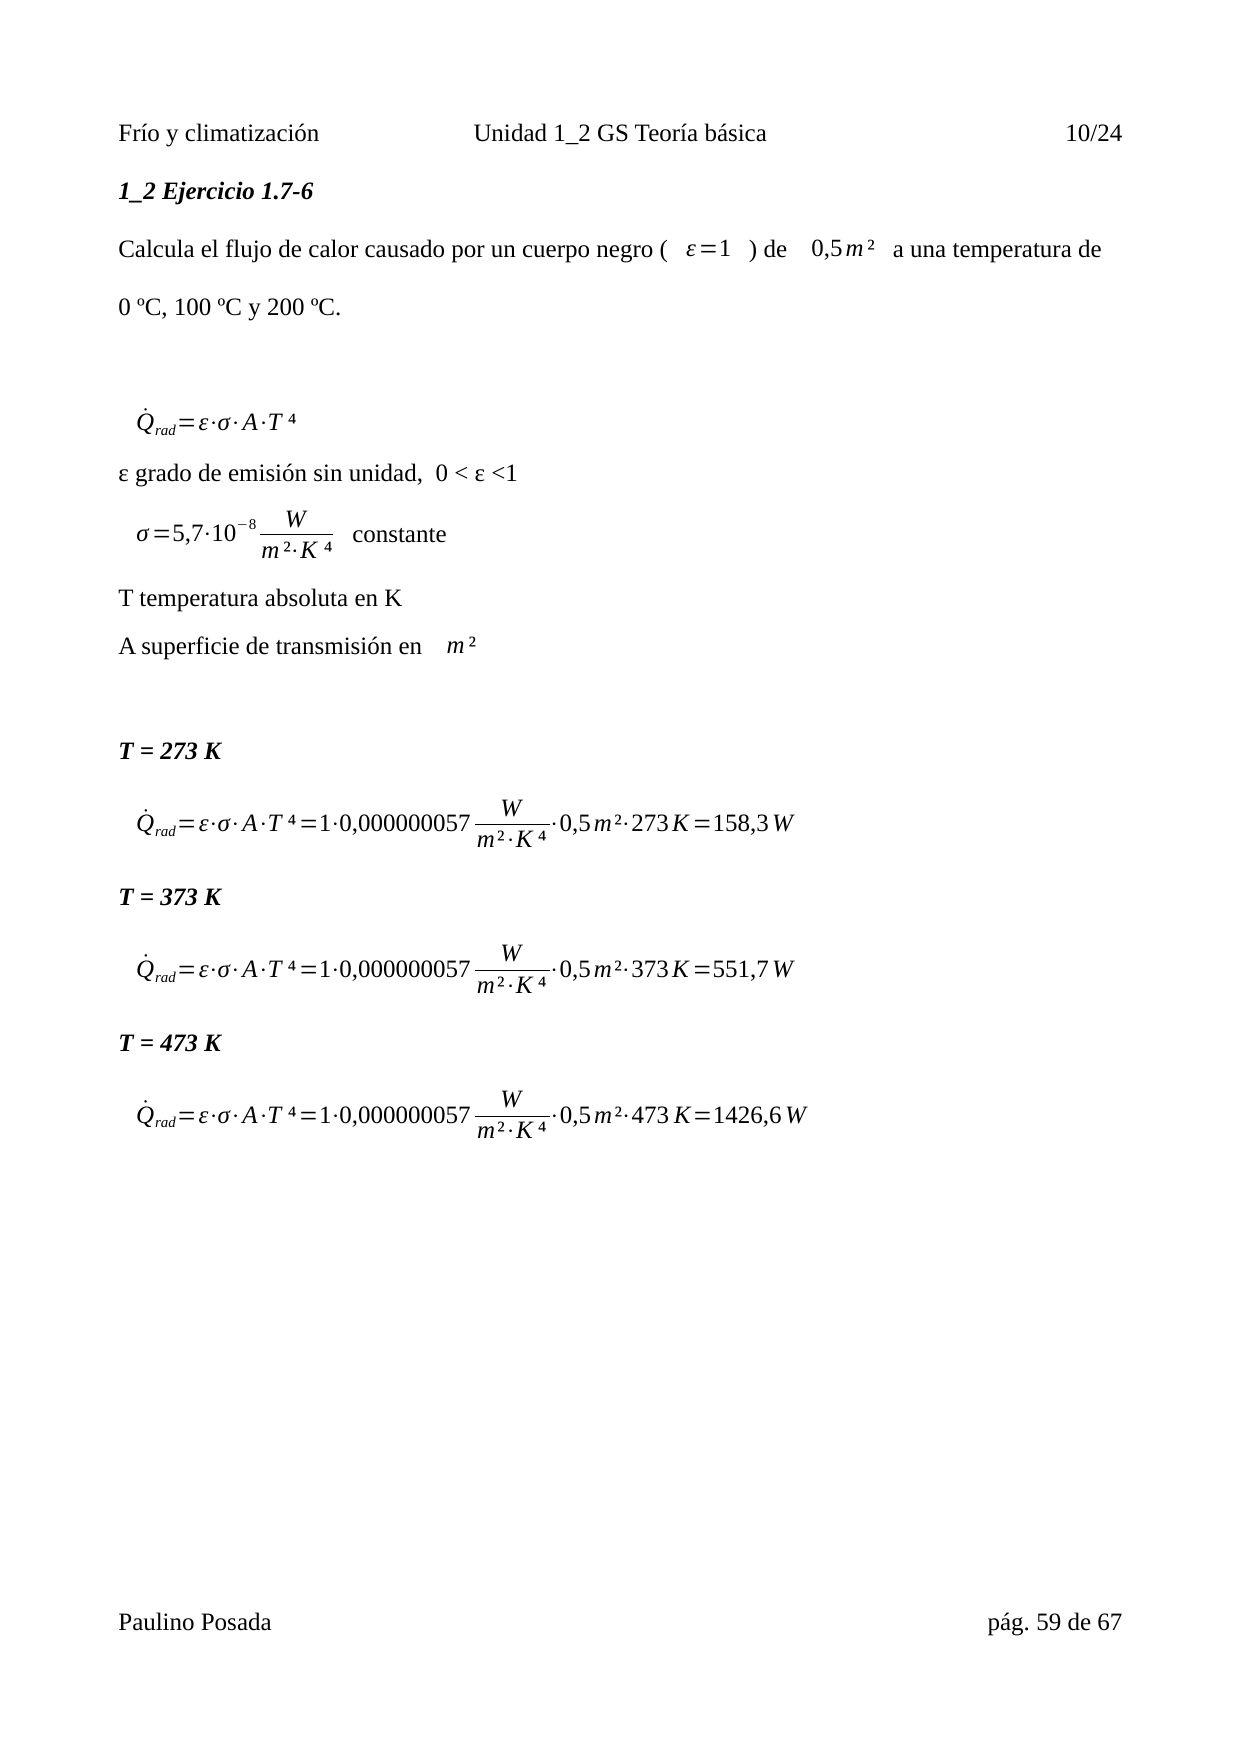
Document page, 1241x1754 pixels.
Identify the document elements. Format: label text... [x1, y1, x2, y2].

text 0 ºC, 100 ºC y 200 ºC. [118, 292, 1122, 321]
text T = 473 K [118, 1028, 1122, 1057]
text T = 373 K [118, 882, 1122, 911]
text constante [118, 506, 1122, 564]
text T = 273 K [118, 736, 1122, 765]
text T temperatura absoluta en K [118, 583, 1122, 612]
text A superficie de transmisión en [118, 631, 1122, 660]
text ε grado de emisión sin unidad, 0 < ε <1 [118, 458, 1122, 487]
text 1_2 Ejercicio 1.7-6 [118, 176, 1122, 205]
text Calcula el flujo de calor causado por un cuerpo negro () de a una temperatura de [118, 234, 1122, 263]
